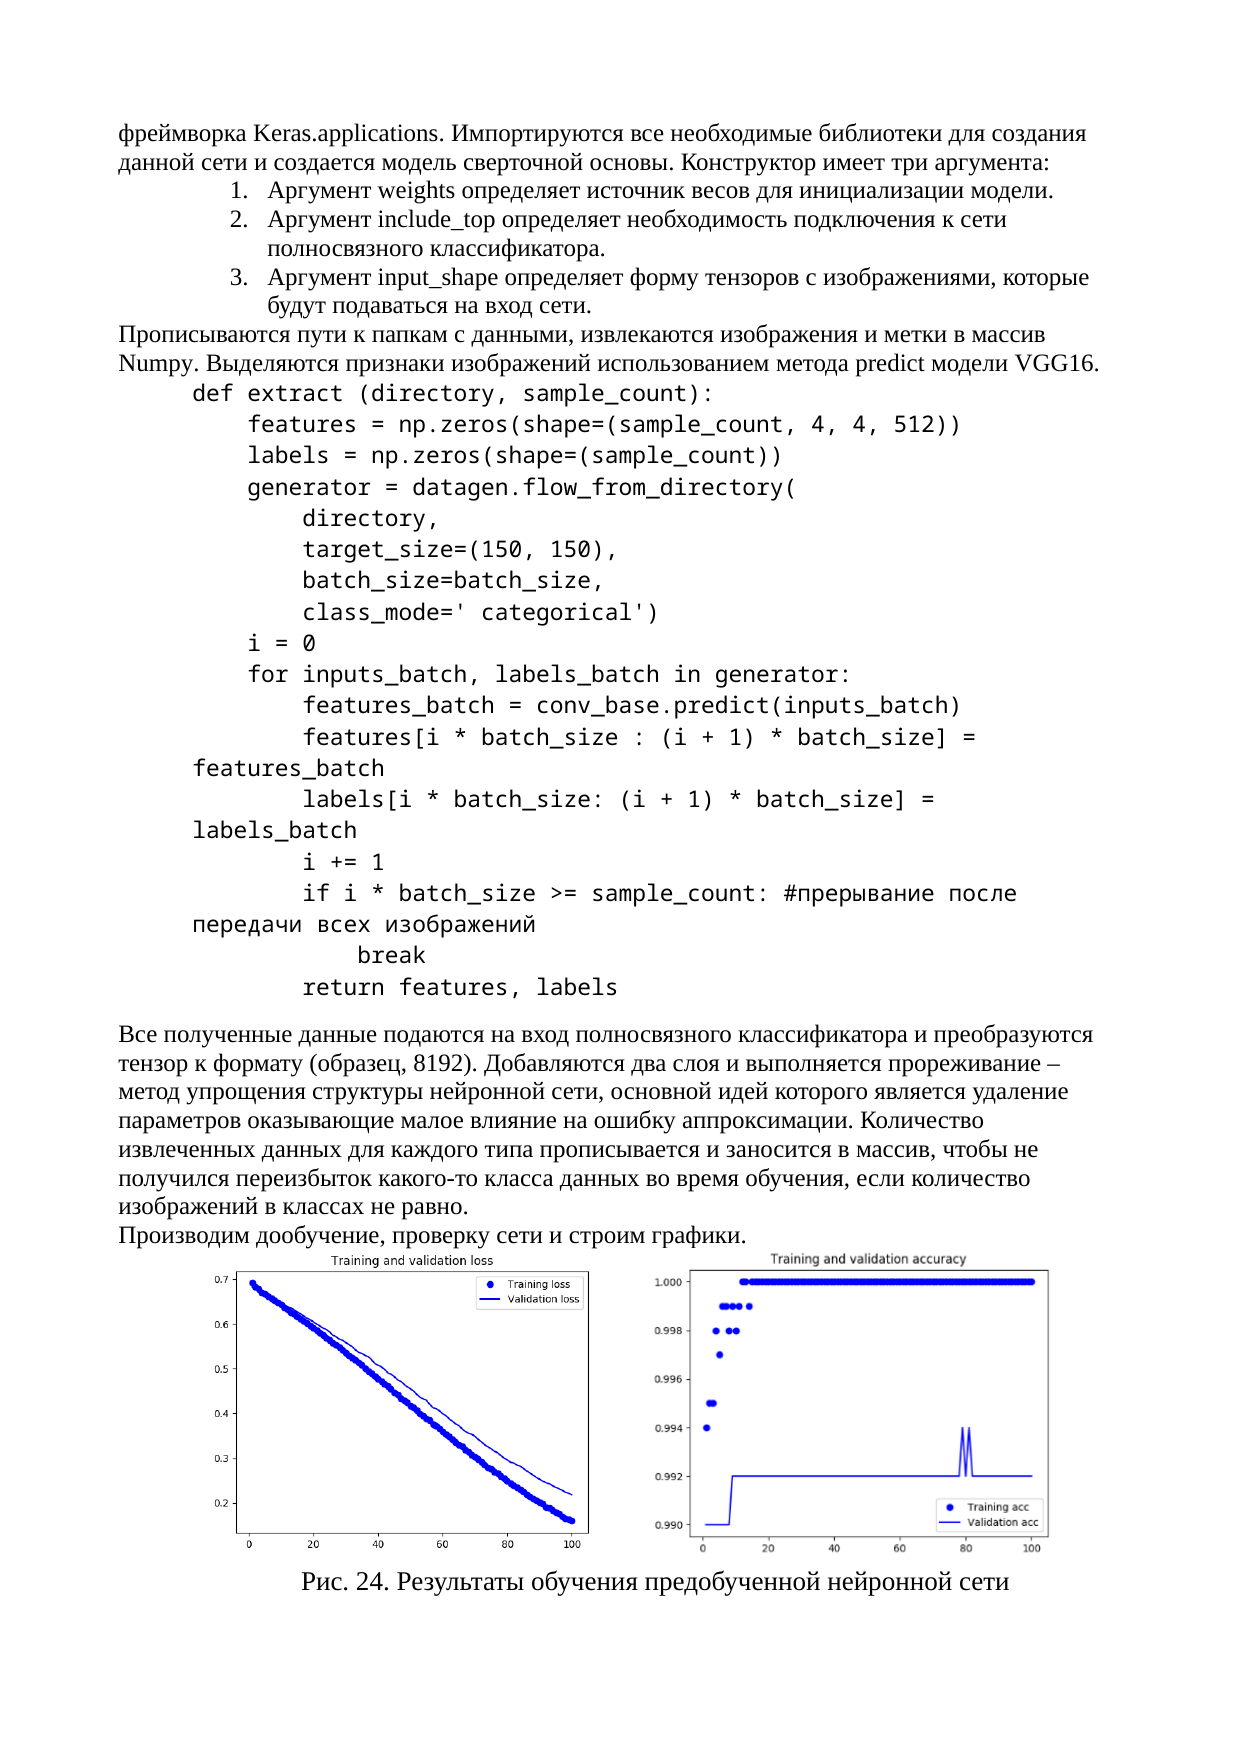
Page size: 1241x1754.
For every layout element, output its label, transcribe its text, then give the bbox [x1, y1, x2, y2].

picture [179, 1248, 1094, 1553]
list Аргумент weights определяет источник весов для инициализации модели. [229, 176, 1122, 204]
text Рис. 24. Результаты обучения предобученной нейронной сети [118, 1565, 1122, 1596]
text Производим дообучение, проверку сети и строим графики. [118, 1220, 1122, 1249]
text def extract (directory, sample_count): features = np.zeros(shape=(sample_count, 4, 4, 512)) labels = np.zeros(shape=(sample_count)) generator = datagen.flow_from_directory( directory, target_size=(150, 150), batch_size=batch_size, class_mode=' categorical') i = 0 for inputs_batch, labels_batch in generator: features_batch = conv_base.predict(inputs_batch) features[i * batch_size : (i + 1) * batch_size] = features_batch labels[i * batch_size: (i + 1) * batch_size] = labels_batch i += 1 if i * batch_size >= sample_count: #прерывание после передачи всех изображений break return features, labels [192, 377, 1104, 1002]
list Аргумент include_top определяет необходимость подключения к сети полносвязного классификатора. [229, 204, 1122, 262]
list Аргумент input_shape определяет форму тензоров с изображениями, которые будут подаваться на вход сети. [229, 262, 1122, 319]
text Прописываются пути к папкам с данными, извлекаются изображения и метки в массив Numpy. Выделяются признаки изображений использованием метода predict модели VGG16. [118, 319, 1122, 377]
text Все полученные данные подаются на вход полносвязного классификатора и преобразуются тензор к формату (образец, 8192). Добавляются два слоя и выполняется прореживание – метод упрощения структуры нейронной сети, основной идей которого является удаление параметров оказывающие малое влияние на ошибку аппроксимации. Количество извлеченных данных для каждого типа прописывается и заносится в массив, чтобы не получился переизбыток какого-то класса данных во время обучения, если количество изображений в классах не равно. [118, 1019, 1122, 1220]
text фреймворка Keras.applications. Импортируются все необходимые библиотеки для создания данной сети и создается модель сверточной основы. Конструктор имеет три аргумента: [118, 118, 1122, 176]
